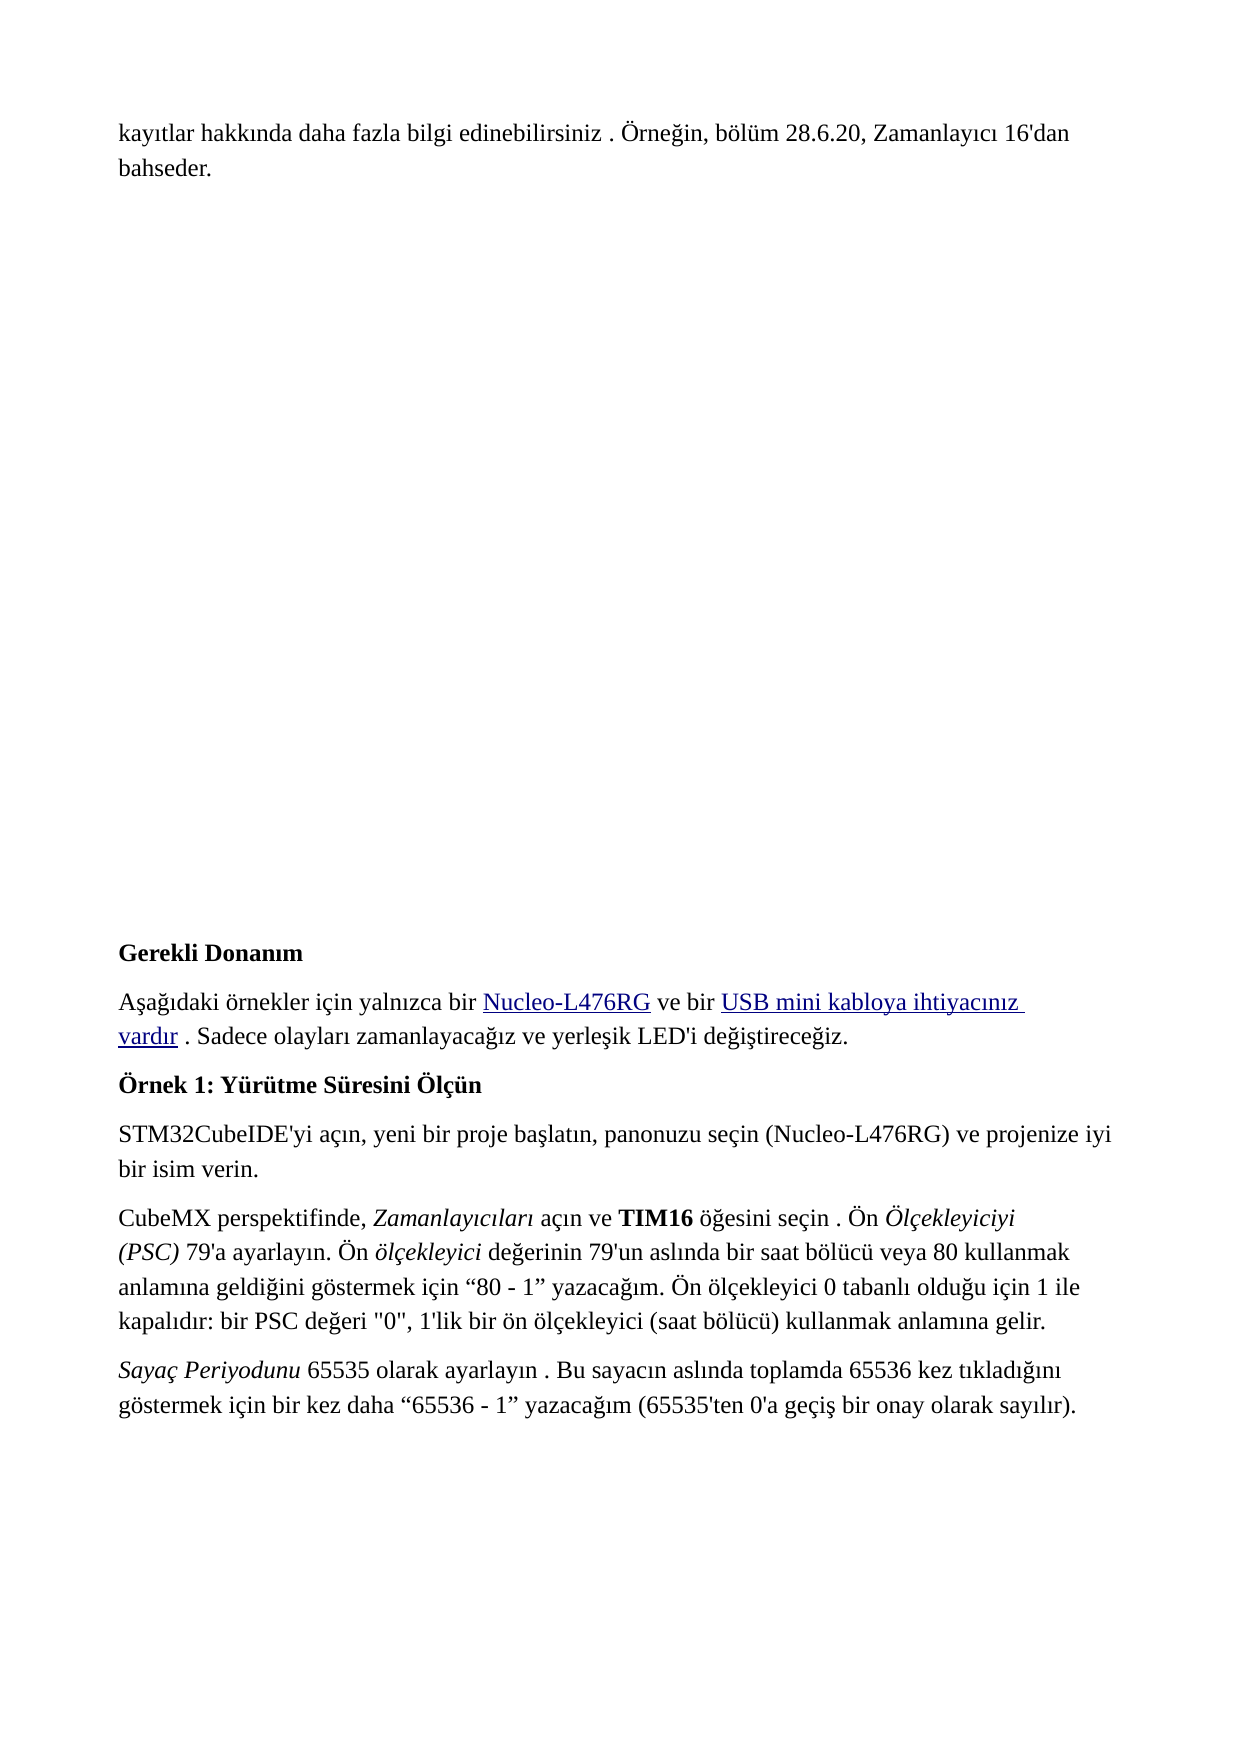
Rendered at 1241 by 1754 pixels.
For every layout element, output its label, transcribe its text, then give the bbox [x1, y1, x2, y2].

text Örnek 1: Yürütme Süresini Ölçün [118, 1070, 1122, 1099]
text Aşağıdaki örnekler için yalnızca bir Nucleo-L476RG ve bir USB mini kabloya ihtiyacınız vardır . Sadece olayları zamanlayacağız ve yerleşik LED'i değiştireceğiz. [118, 987, 1122, 1050]
text kayıtlar hakkında daha fazla bilgi edinebilirsiniz . Örneğin, bölüm 28.6.20, Zamanlayıcı 16'dan bahseder. [118, 118, 1122, 181]
text STM32CubeIDE'yi açın, yeni bir proje başlatın, panonuzu seçin (Nucleo-L476RG) ve projenize iyi bir isim verin. [118, 1119, 1122, 1182]
text Gerekli Donanım [118, 938, 1122, 966]
text Sayaç Periyodunu 65535 olarak ayarlayın . Bu sayacın aslında toplamda 65536 kez tıkladığını göstermek için bir kez daha “65536 - 1” yazacağım (65535'ten 0'a geçiş bir onay olarak sayılır). [118, 1355, 1122, 1418]
text CubeMX perspektifinde, Zamanlayıcıları açın ve TIM16 öğesini seçin . Ön Ölçekleyiciyi (PSC) 79'a ayarlayın. Ön ölçekleyici değerinin 79'un aslında bir saat bölücü veya 80 kullanmak anlamına geldiğini göstermek için “80 - 1” yazacağım. Ön ölçekleyici 0 tabanlı olduğu için 1 ile kapalıdır: bir PSC değeri "0", 1'lik bir ön ölçekleyici (saat bölücü) kullanmak anlamına gelir. [118, 1203, 1122, 1335]
